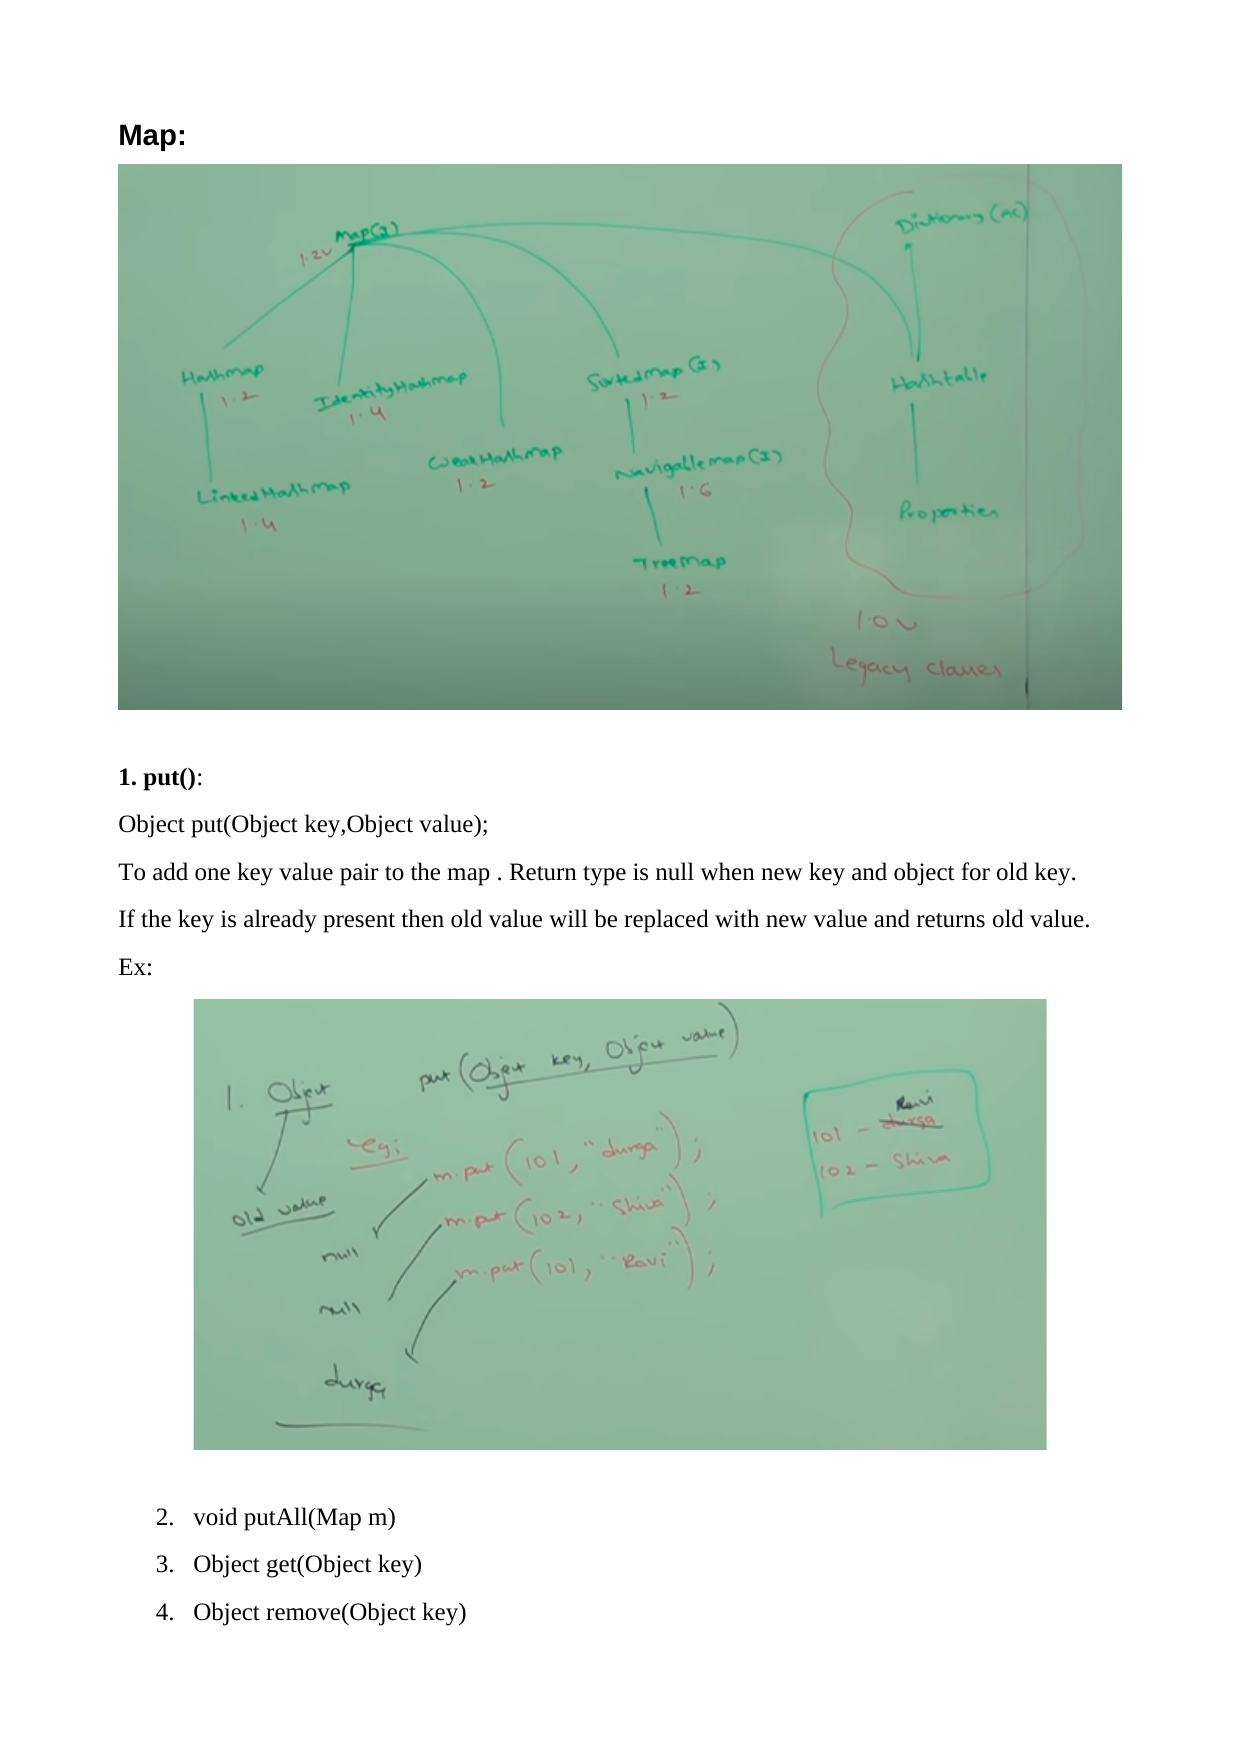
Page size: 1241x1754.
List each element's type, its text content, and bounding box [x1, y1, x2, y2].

text Object put(Object key,Object value); [118, 809, 1122, 838]
text 1. put(): [118, 762, 1122, 790]
picture [118, 164, 1123, 710]
subtitle Map: [118, 118, 1122, 152]
list void putAll(Map m) [156, 1502, 1122, 1530]
list Object remove(Object key) [156, 1597, 1122, 1626]
text If the key is already present then old value will be replaced with new value and returns old value. [118, 904, 1122, 933]
list Object get(Object key) [156, 1549, 1122, 1578]
text Ex: [118, 952, 1122, 981]
picture [193, 999, 1047, 1450]
text To add one key value pair to the map . Return type is null when new key and object for old key. [118, 857, 1122, 886]
